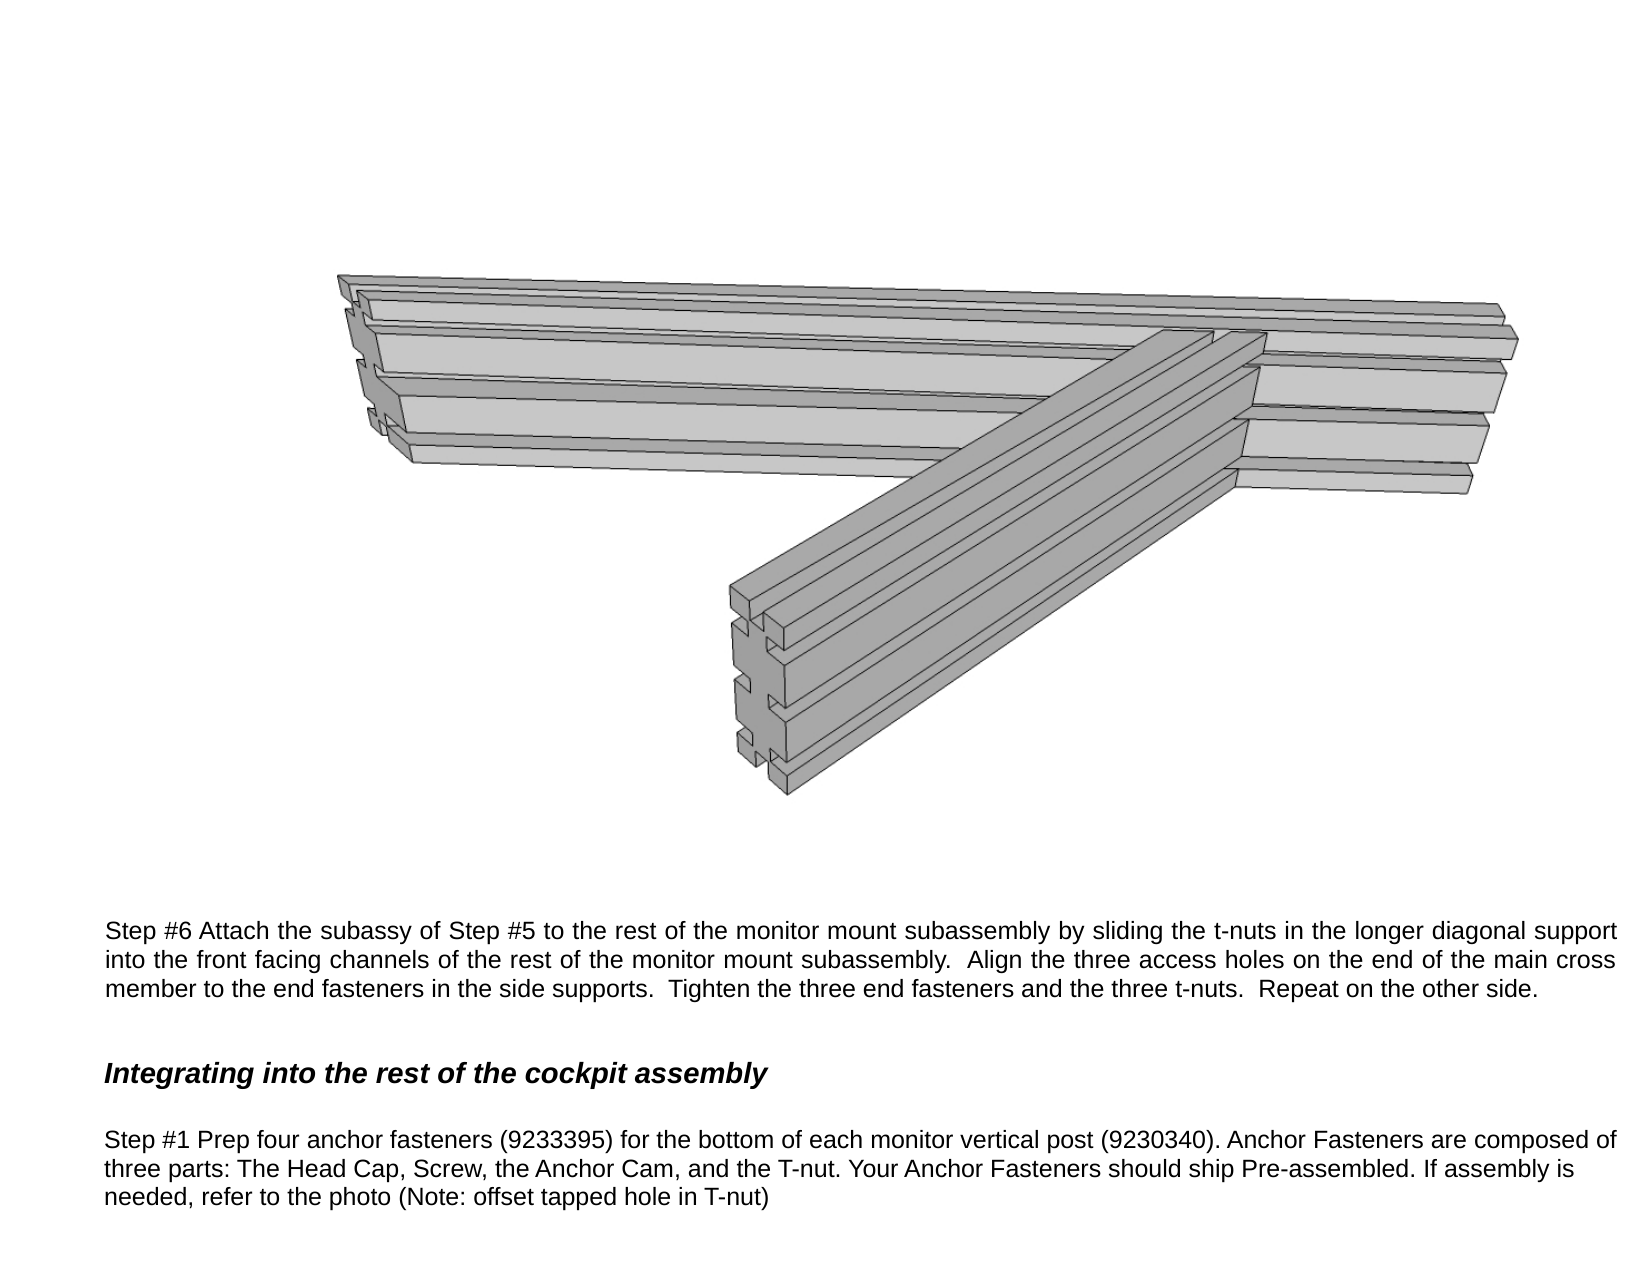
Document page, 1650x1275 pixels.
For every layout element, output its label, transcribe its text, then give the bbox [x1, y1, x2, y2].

subtitle Integrating into the rest of the cockpit assembly [30, 1056, 1620, 1090]
text Step #6 Attach the subassy of Step #5 to the rest of the monitor mount subassembly by sliding the t-nuts in the longer diagonal support into the front facing channels of the rest of the monitor mount subassembly. Align the three access holes on the end of the main cross member to the end fasteners in the side supports. Tighten the three end fasteners and the three t-nuts. Repeat on the other side. [105, 916, 1620, 1002]
picture [30, 37, 1619, 847]
text Step #1 Prep four anchor fasteners (9233395) for the bottom of each monitor vertical post (9230340). Anchor Fasteners are composed of three parts: The Head Cap, Screw, the Anchor Cam, and the T-nut. Your Anchor Fasteners should ship Pre-assembled. If assembly is needed, refer to the photo (Note: offset tapped hole in T-nut) [104, 1125, 1620, 1211]
